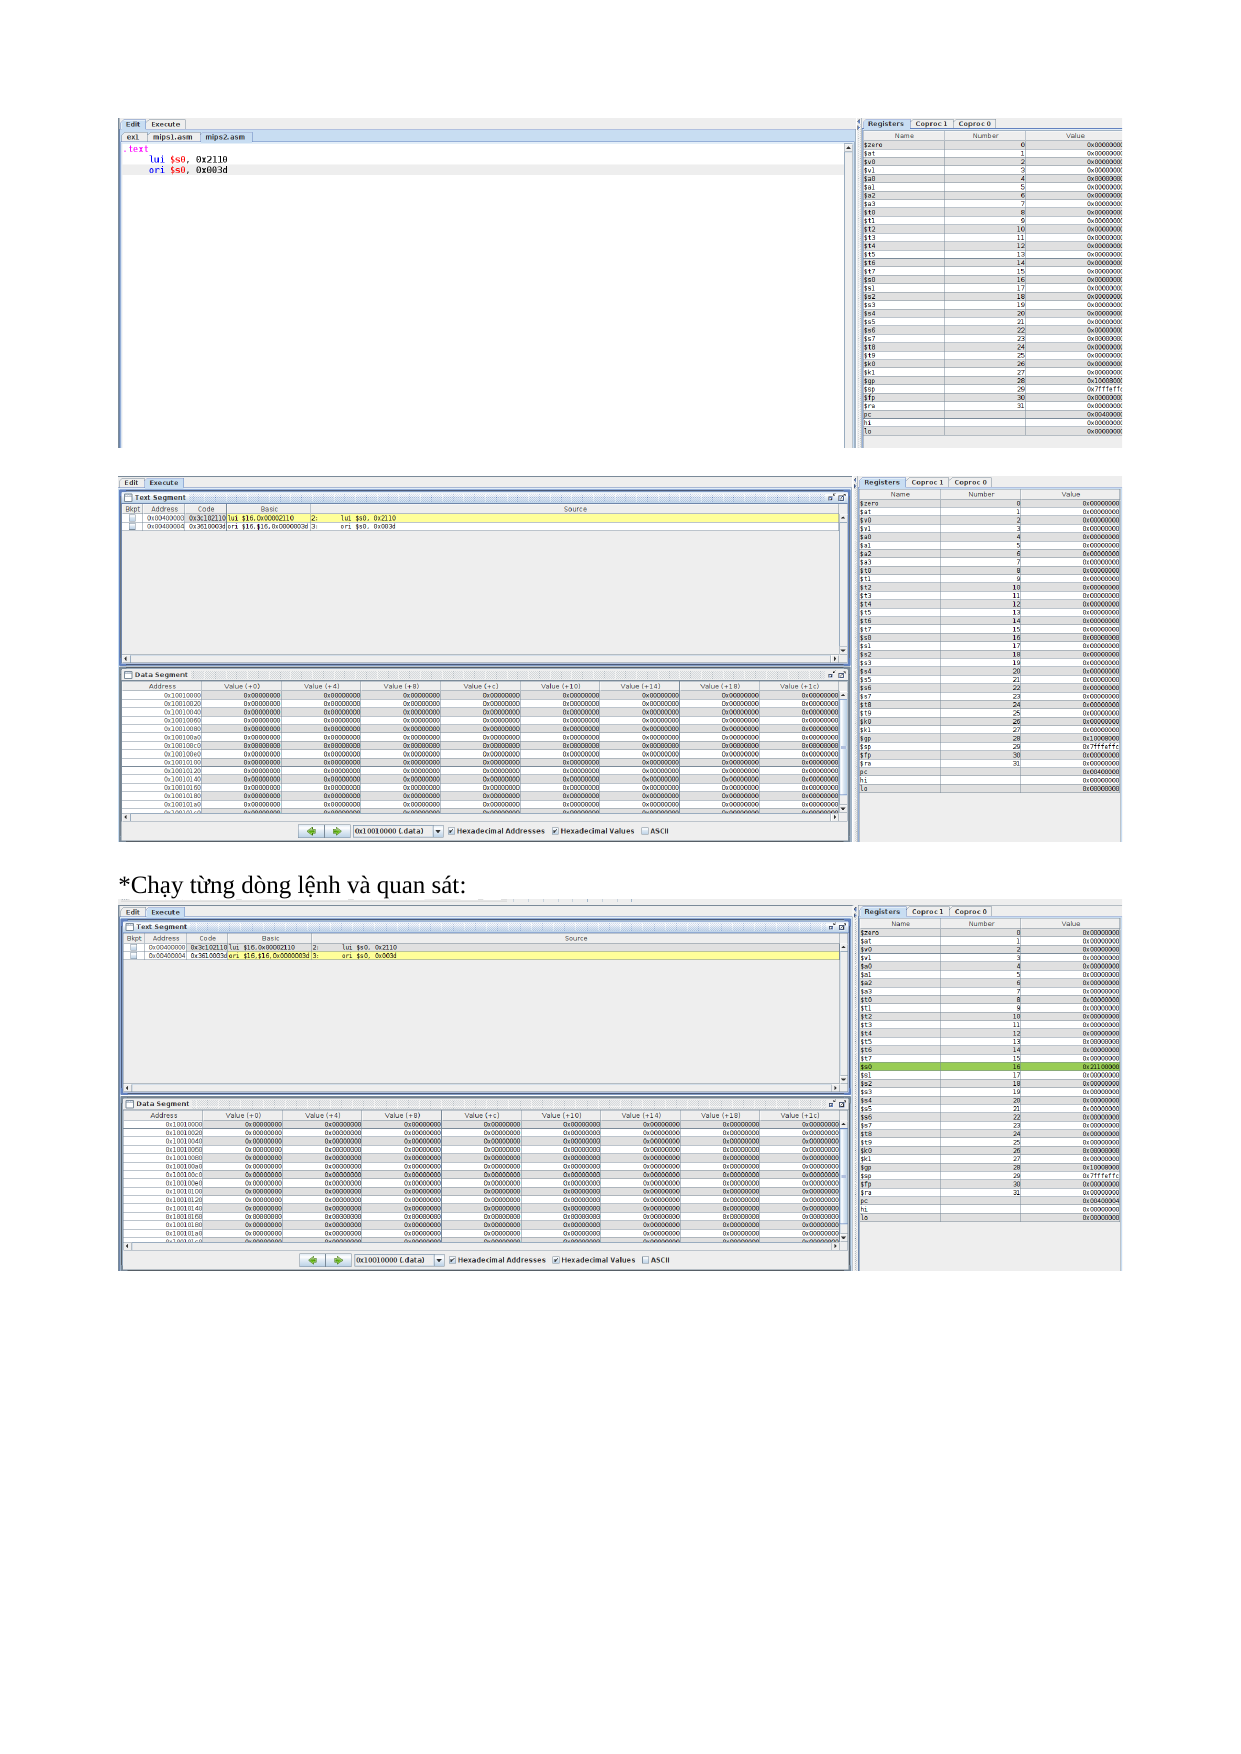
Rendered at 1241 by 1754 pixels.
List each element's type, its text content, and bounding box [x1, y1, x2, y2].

picture [118, 476, 1123, 842]
picture [118, 899, 1123, 1271]
picture [118, 118, 1123, 448]
text *Chạy từng dòng lệnh và quan sát: [118, 871, 1122, 899]
